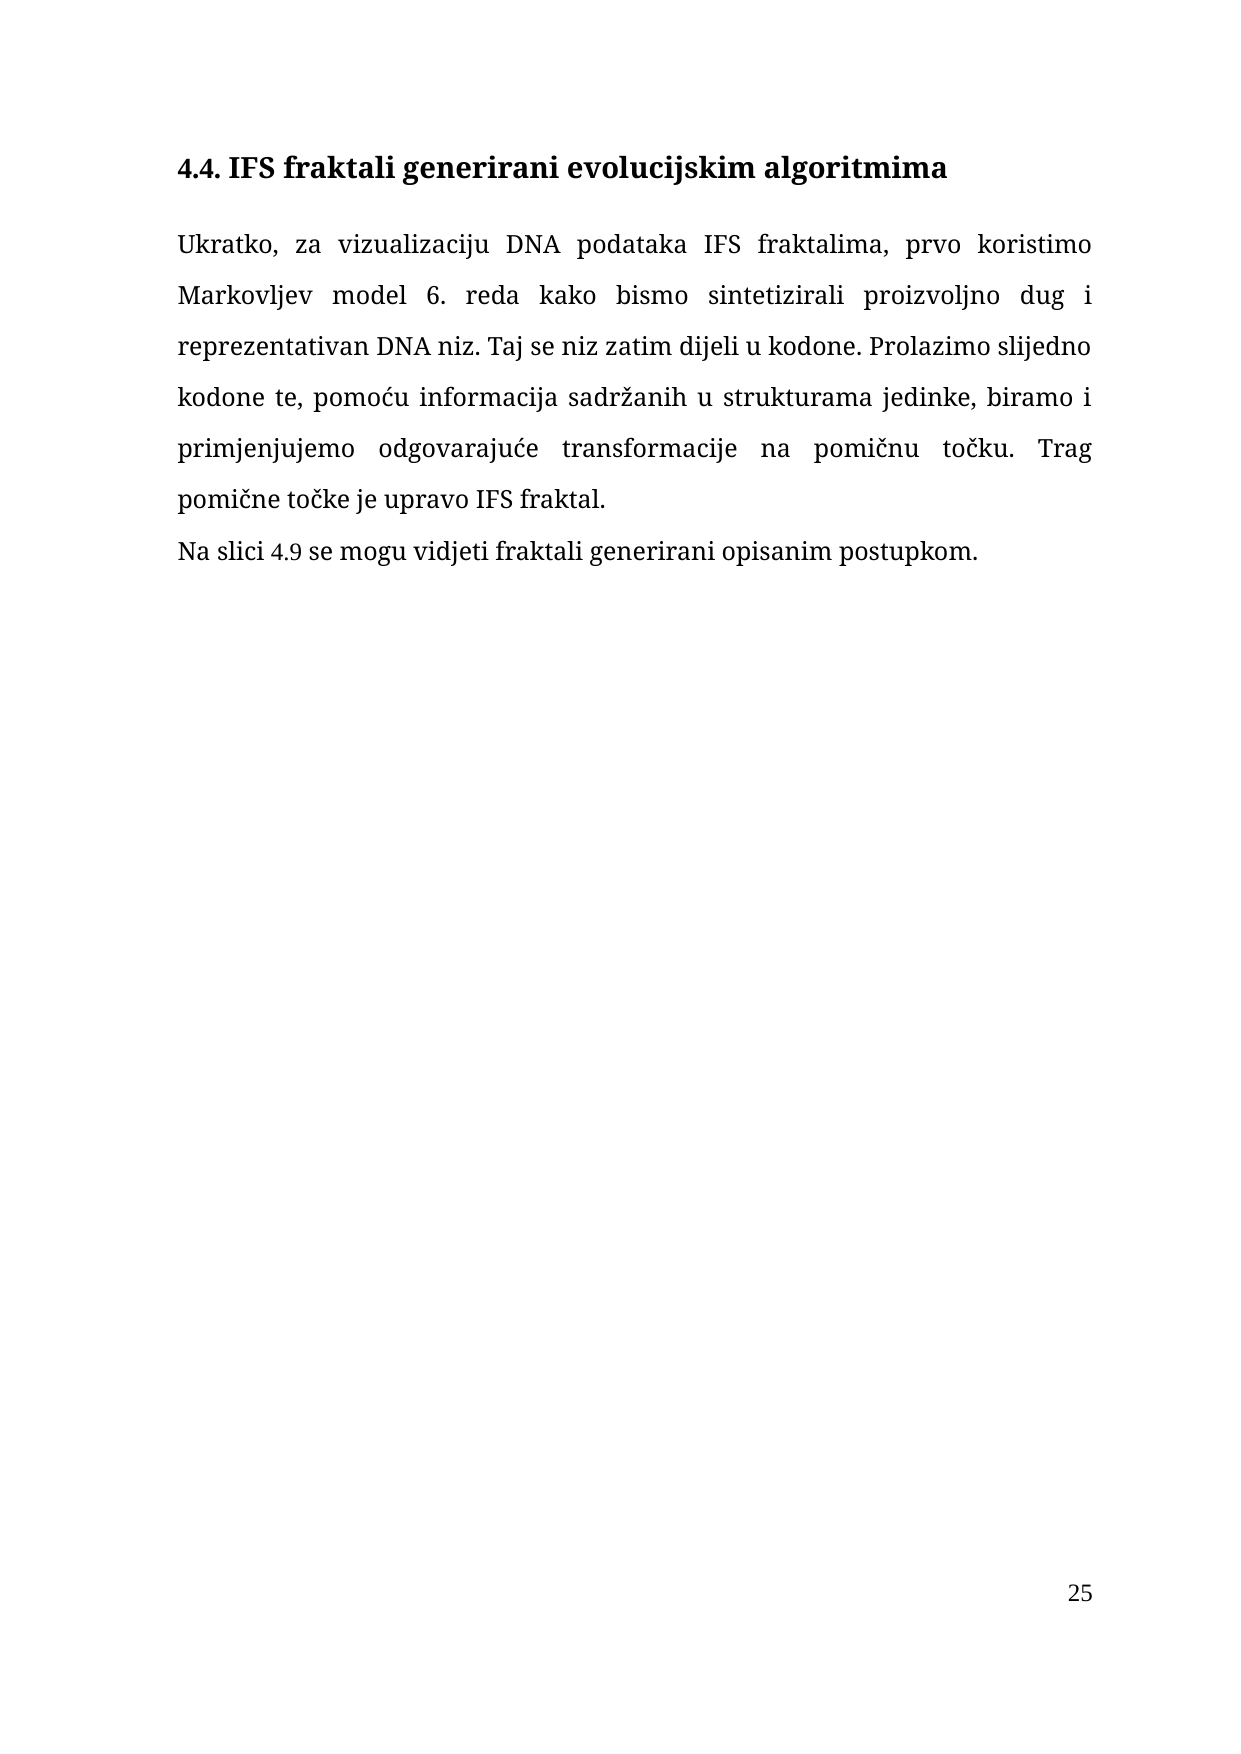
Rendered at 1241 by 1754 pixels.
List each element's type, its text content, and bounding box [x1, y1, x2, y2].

subtitle 4.4. IFS fraktali generirani evolucijskim algoritmima [177, 148, 1093, 187]
text Ukratko, za vizualizaciju DNA podataka IFS fraktalima, prvo koristimo Markovljev model 6. reda kako bismo sintetizirali proizvoljno dug i reprezentativan DNA niz. Taj se niz zatim dijeli u kodone. Prolazimo slijedno kodone te, pomoću informacija sadržanih u strukturama jedinke, biramo i primjenjujemo odgovarajuće transformacije na pomičnu točku. Trag pomične točke je upravo IFS fraktal. [177, 227, 1093, 516]
text Na slici 4.9 se mogu vidjeti fraktali generirani opisanim postupkom. [177, 533, 1093, 567]
